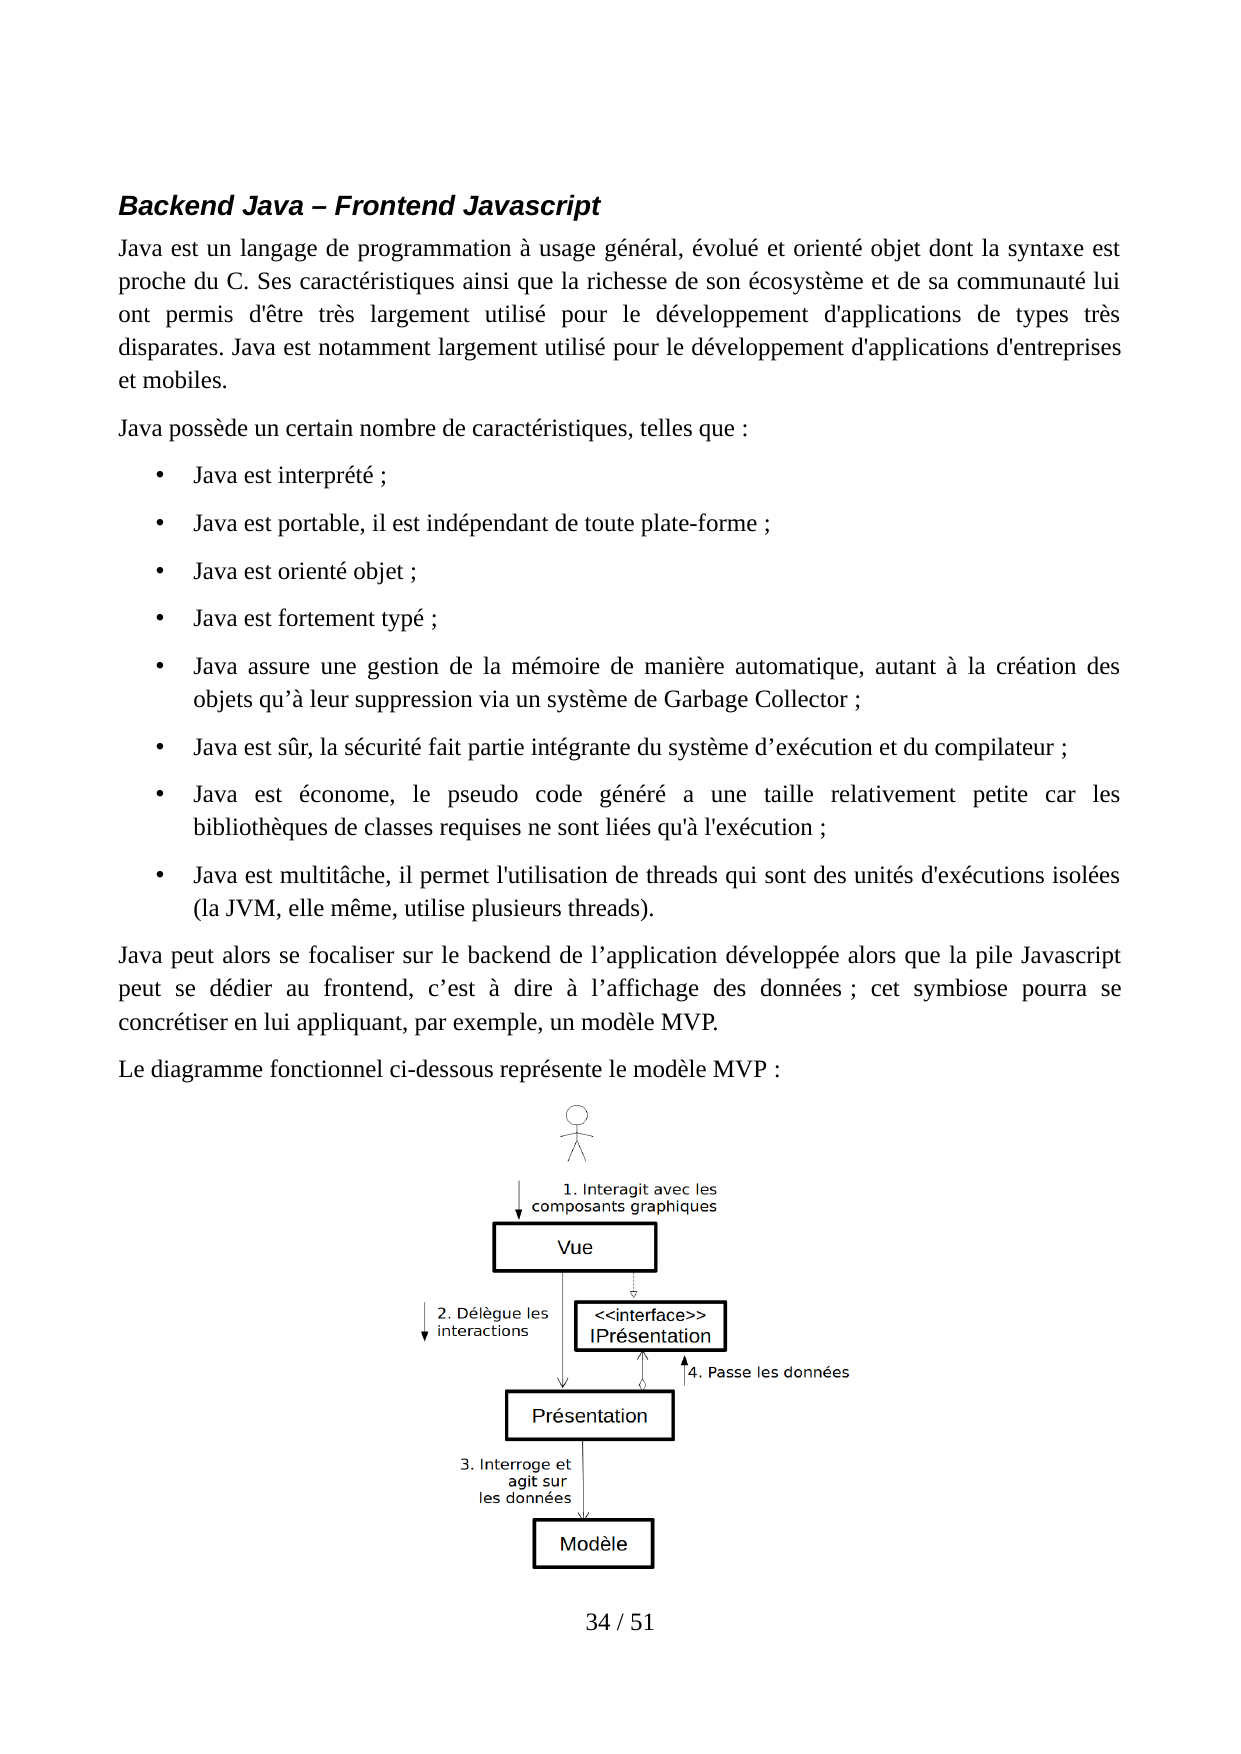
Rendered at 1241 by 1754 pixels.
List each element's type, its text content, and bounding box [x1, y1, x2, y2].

text Java possède un certain nombre de caractéristiques, telles que : [118, 413, 1122, 442]
text Le diagramme fonctionnel ci-dessous représente le modèle MVP : [118, 1054, 1122, 1083]
list Java est orienté objet ; [156, 556, 1122, 584]
list Java assure une gestion de la mémoire de manière automatique, autant à la création des objets qu’à leur suppression via un système de Garbage Collector ; [156, 651, 1122, 713]
list Java est portable, il est indépendant de toute plate-forme ; [156, 508, 1122, 537]
text Java peut alors se focaliser sur le backend de l’application développée alors que la pile Javascript peut se dédier au frontend, c’est à dire à l’affichage des données ; cet symbiose pourra se concrétiser en lui appliquant, par exemple, un modèle MVP. [118, 941, 1122, 1035]
list Java est multitâche, il permet l'utilisation de threads qui sont des unités d'exécutions isolées (la JVM, elle même, utilise plusieurs threads). [156, 860, 1122, 922]
list Java est sûr, la sécurité fait partie intégrante du système d’exécution et du compilateur ; [156, 732, 1122, 760]
picture [384, 1101, 856, 1570]
list Java est interprété ; [156, 461, 1122, 489]
text Java est un langage de programmation à usage général, évolué et orienté objet dont la syntaxe est proche du C. Ses caractéristiques ainsi que la richesse de son écosystème et de sa communauté lui ont permis d'être très largement utilisé pour le développement d'applications de types très disparates. Java est notamment largement utilisé pour le développement d'applications d'entreprises et mobiles. [118, 233, 1122, 394]
list Java est économe, le pseudo code généré a une taille relativement petite car les bibliothèques de classes requises ne sont liées qu'à l'exécution ; [156, 779, 1122, 841]
list Java est fortement typé ; [156, 603, 1122, 632]
subtitle Backend Java – Frontend Javascript [118, 189, 1122, 221]
